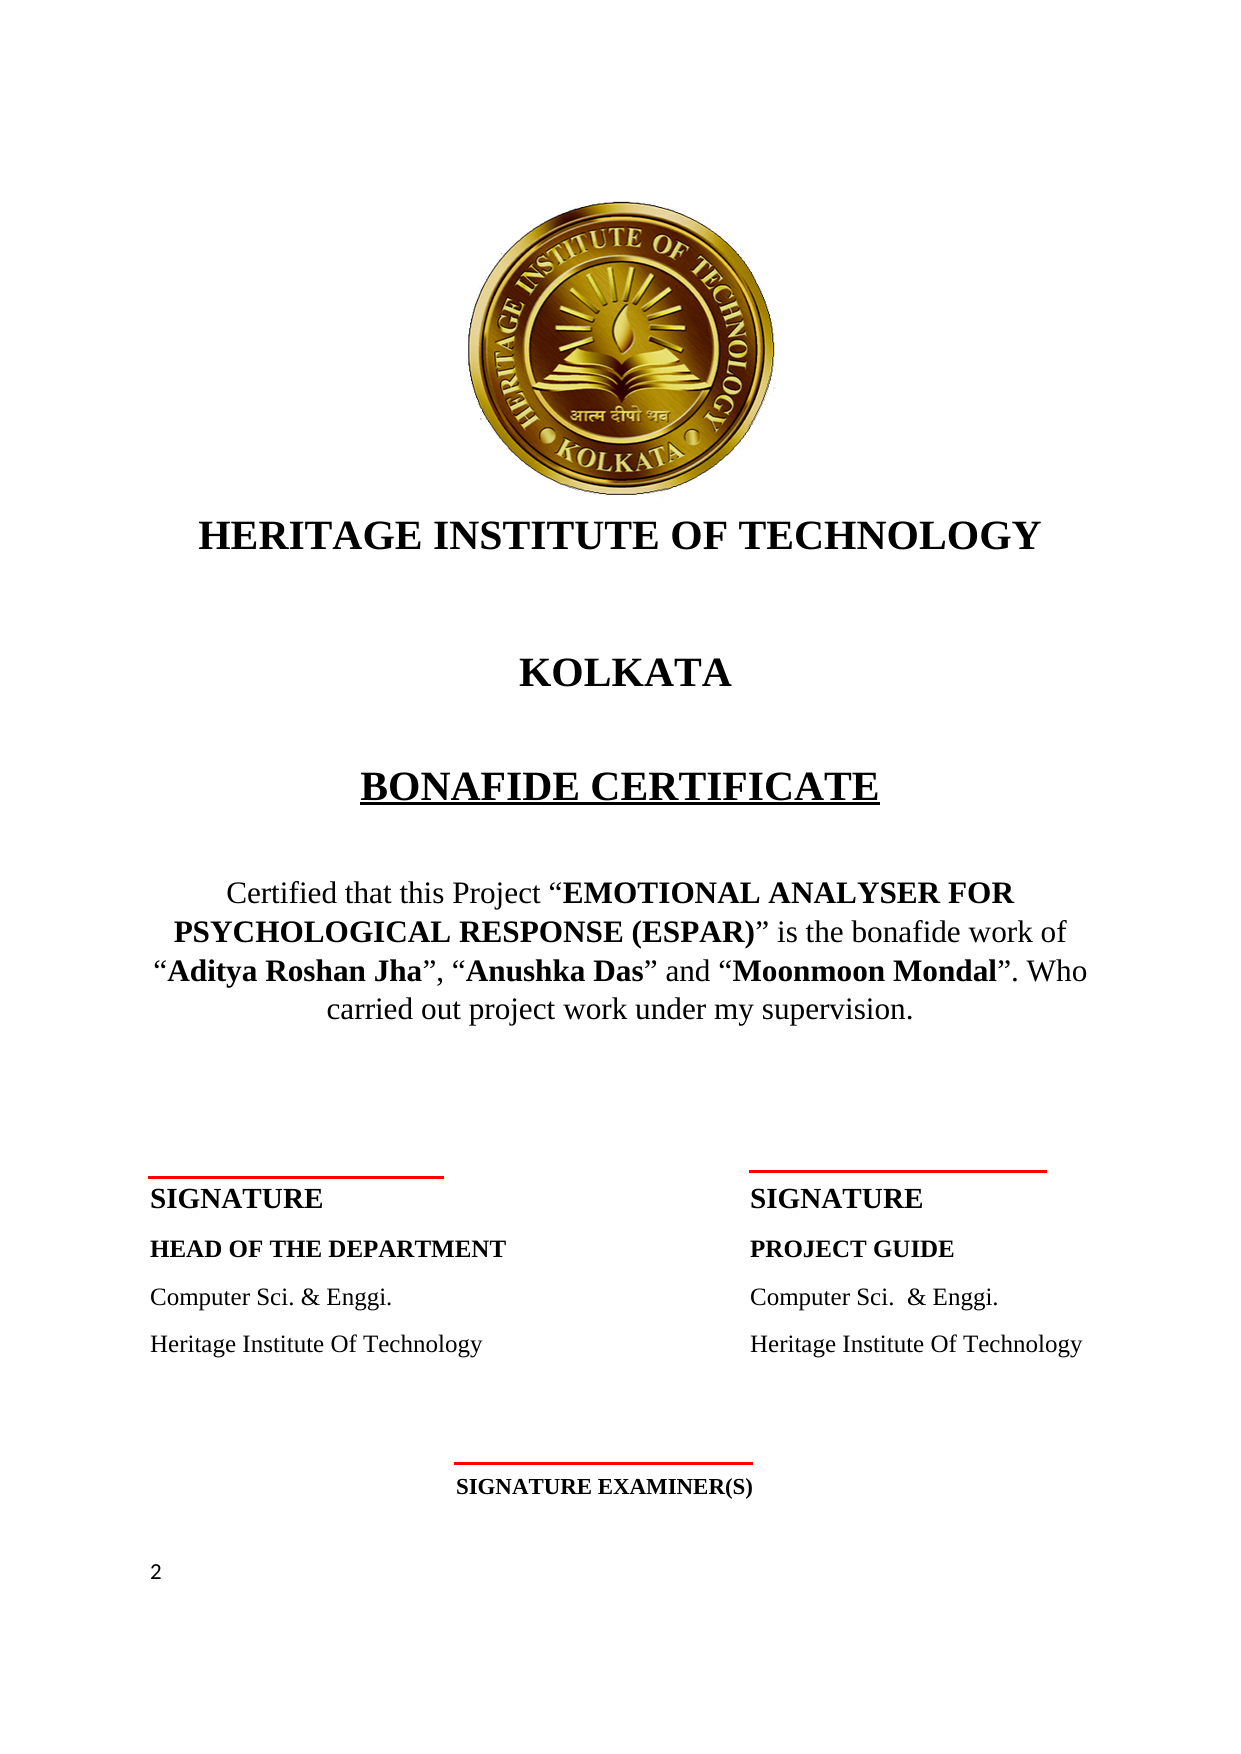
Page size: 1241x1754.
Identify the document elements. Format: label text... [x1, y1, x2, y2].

text Heritage Institute Of Technology Heritage Institute Of Technology [150, 1329, 1090, 1358]
text Computer Sci. & Enggi. Computer Sci. & Enggi. [150, 1282, 1090, 1311]
text HERITAGE INSTITUTE OF TECHNOLOGY [150, 511, 1090, 559]
text Certified that this Project “EMOTIONAL ANALYSER FOR PSYCHOLOGICAL RESPONSE (ESPAR)” is the bonafide work of “Aditya Roshan Jha”, “Anushka Das” and “Moonmoon Mondal”. Who carried out project work under my supervision. [150, 874, 1090, 1027]
text HEAD OF THE DEPARTMENT PROJECT GUIDE [150, 1234, 1090, 1263]
text SIGNATURE EXAMINER(S) [150, 1473, 1090, 1499]
text KOLKATA [150, 647, 1090, 695]
picture [459, 195, 781, 505]
text SIGNATURE SIGNATURE [150, 1181, 1090, 1215]
text BONAFIDE CERTIFICATE [150, 761, 1090, 809]
